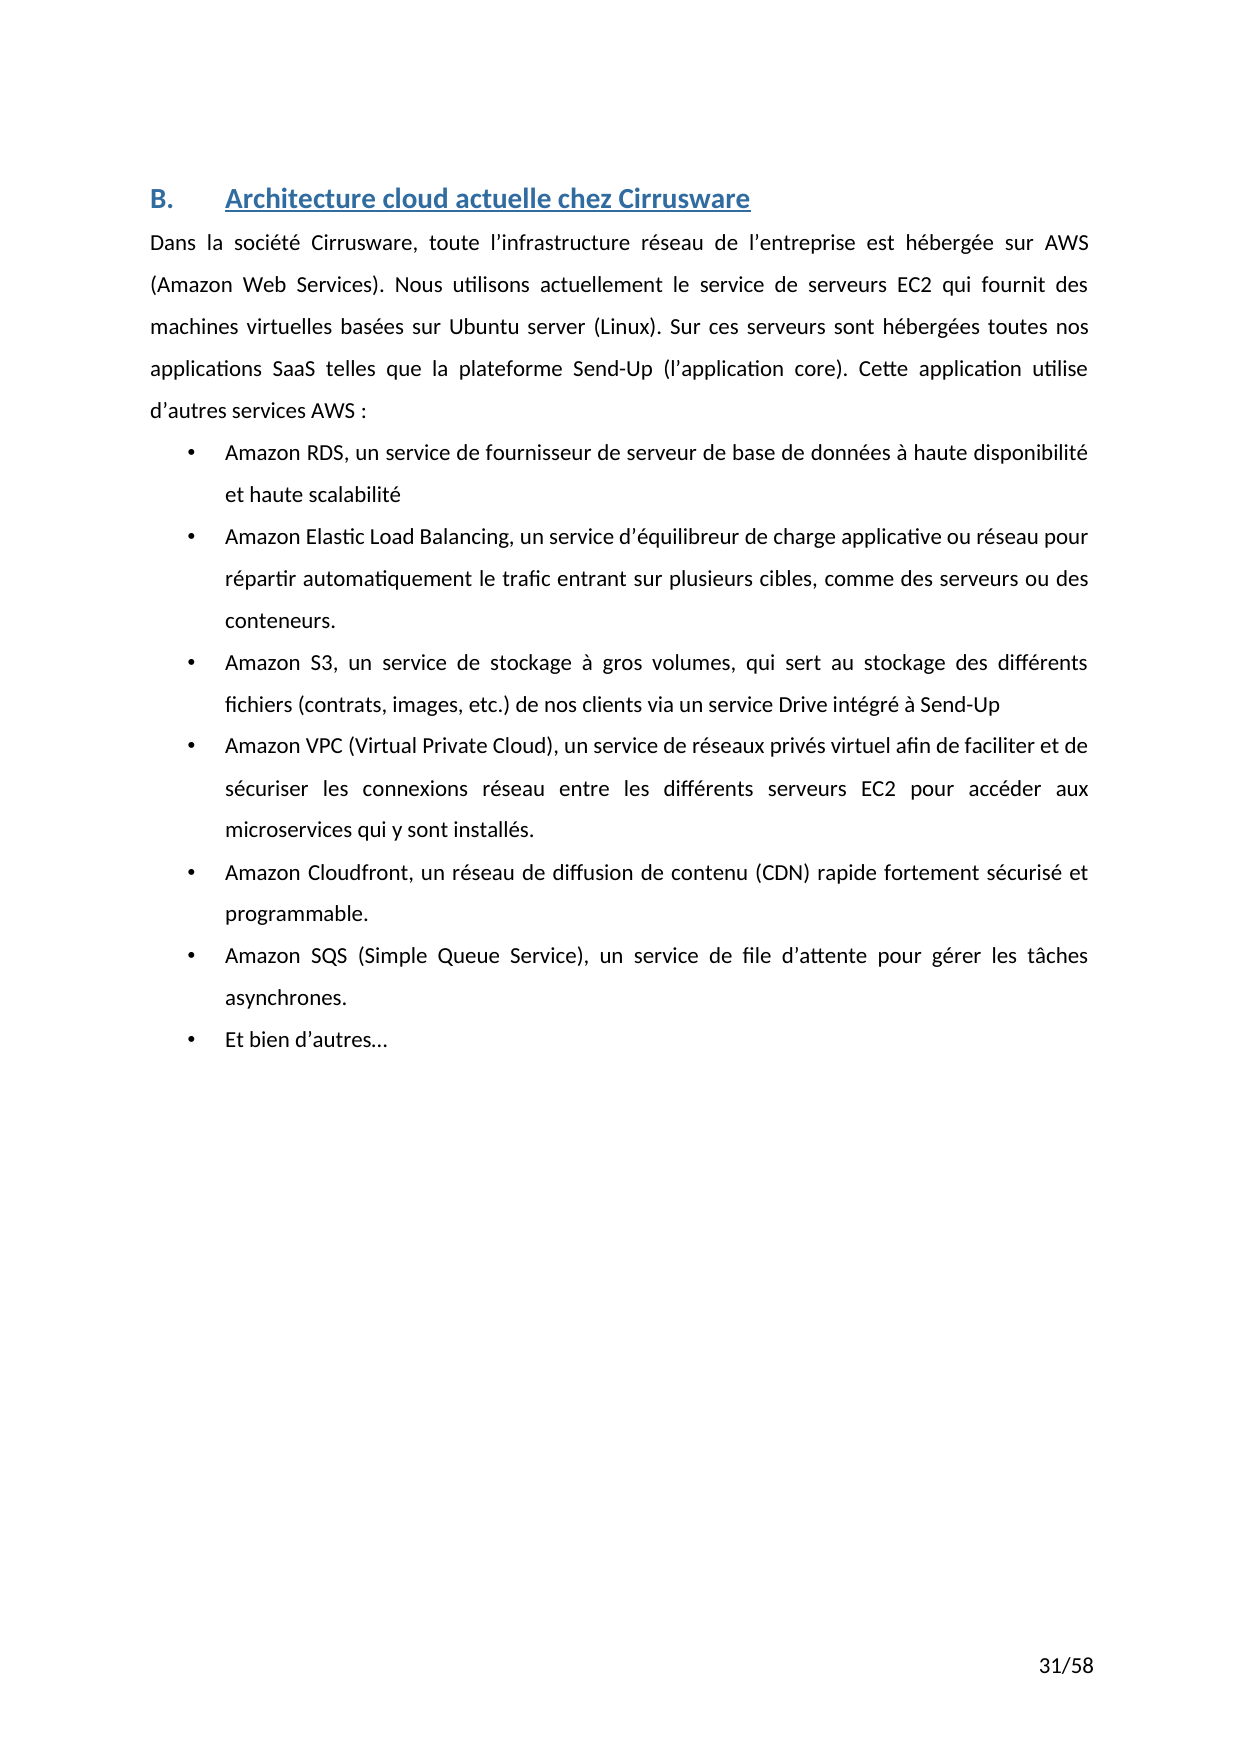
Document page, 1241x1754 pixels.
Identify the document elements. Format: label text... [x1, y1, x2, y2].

list Et bien d’autres… [187, 1026, 1090, 1053]
list Amazon Elastic Load Balancing, un service d’équilibreur de charge applicative ou réseau pour répartir automatiquement le trafic entrant sur plusieurs cibles, comme des serveurs ou des conteneurs. [187, 522, 1090, 634]
list Amazon VPC (Virtual Private Cloud), un service de réseaux privés virtuel afin de faciliter et de sécuriser les connexions réseau entre les différents serveurs EC2 pour accéder aux microservices qui y sont installés. [187, 732, 1090, 844]
text Dans la société Cirrusware, toute l’infrastructure réseau de l’entreprise est hébergée sur AWS (Amazon Web Services). Nous utilisons actuellement le service de serveurs EC2 qui fournit des machines virtuelles basées sur Ubuntu server (Linux). Sur ces serveurs sont hébergées toutes nos applications SaaS telles que la plateforme Send-Up (l’application core). Cette application utilise d’autres services AWS : [150, 228, 1090, 424]
list Amazon Cloudfront, un réseau de diffusion de contenu (CDN) rapide fortement sécurisé et programmable. [187, 858, 1090, 928]
subtitle Architecture cloud actuelle chez Cirrusware [150, 180, 1090, 215]
list Amazon S3, un service de stockage à gros volumes, qui sert au stockage des différents fichiers (contrats, images, etc.) de nos clients via un service Drive intégré à Send-Up [187, 648, 1090, 718]
list Amazon SQS (Simple Queue Service), un service de file d’attente pour gérer les tâches asynchrones. [187, 942, 1090, 1012]
list Amazon RDS, un service de fournisseur de serveur de base de données à haute disponibilité et haute scalabilité [187, 438, 1090, 508]
